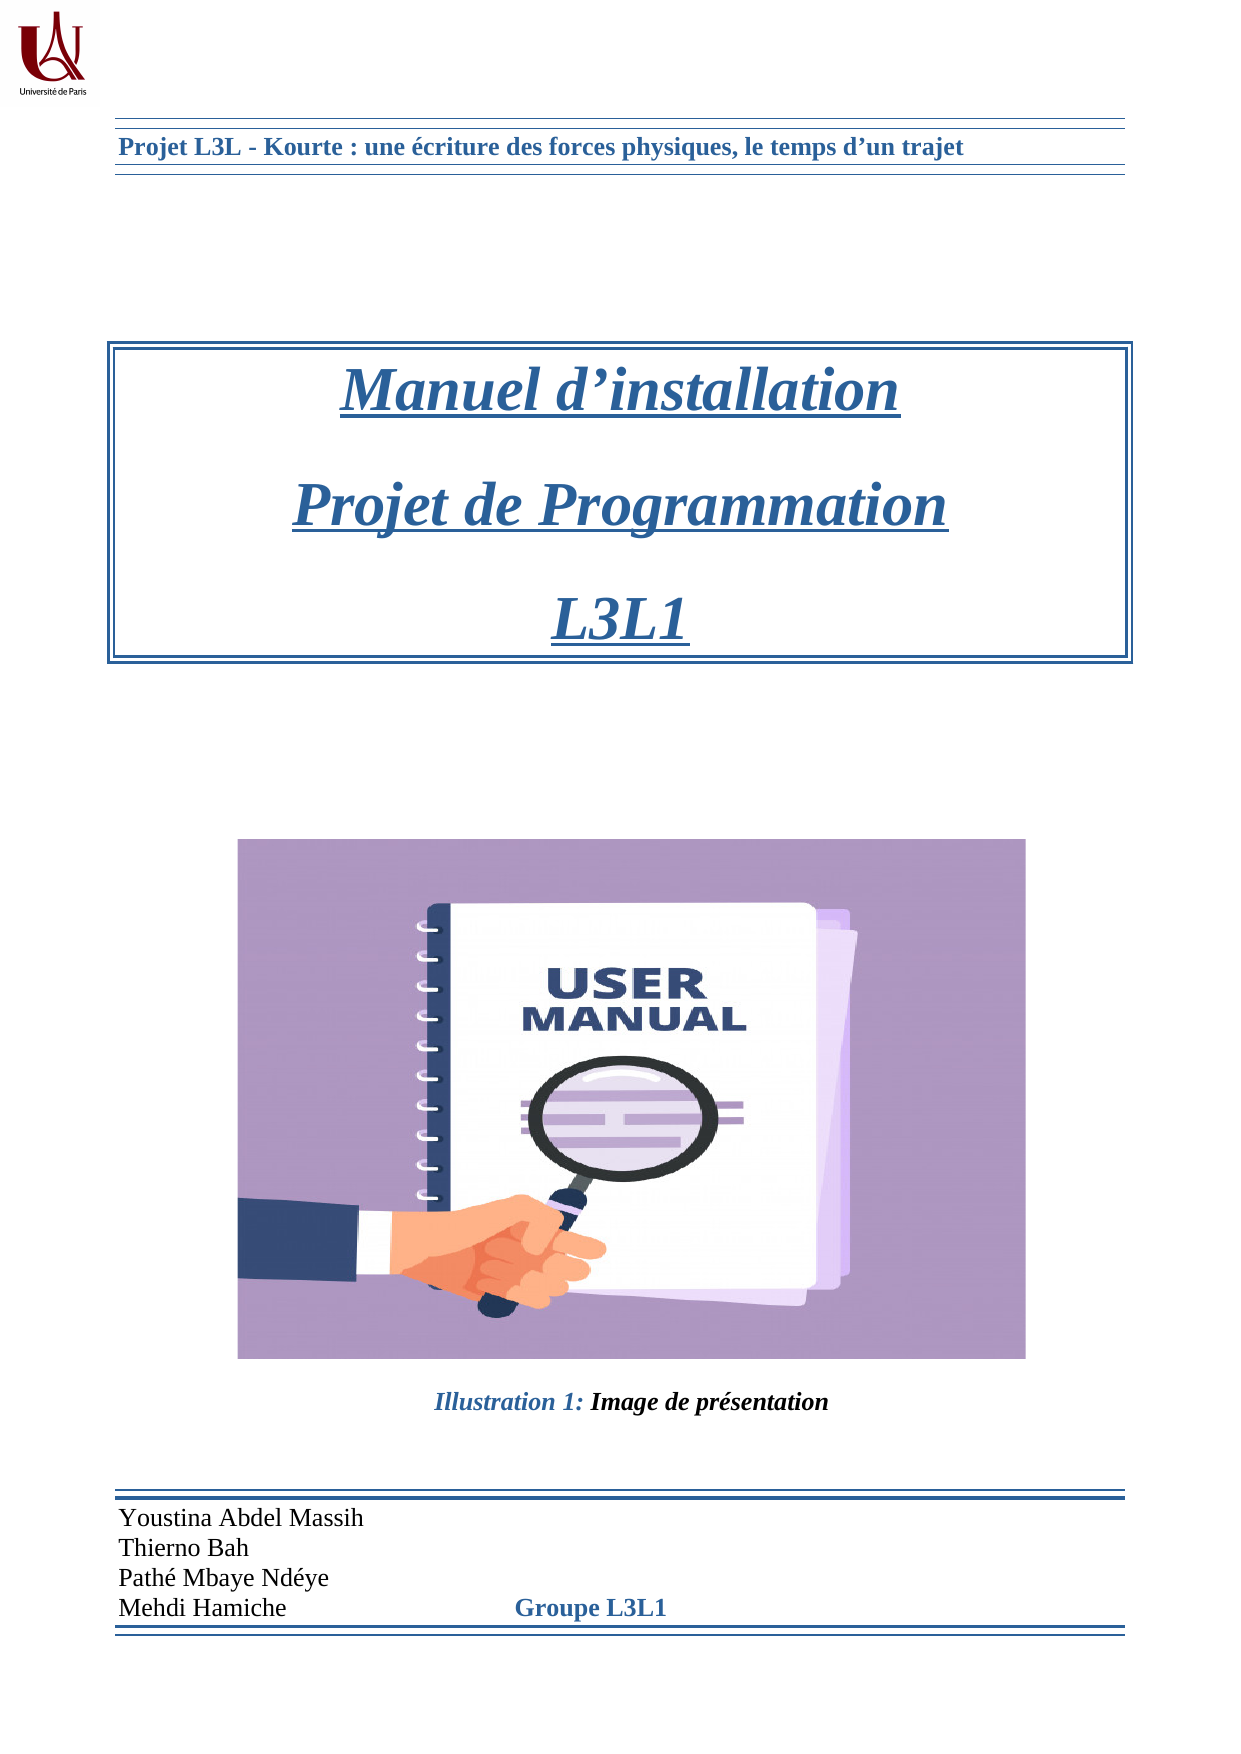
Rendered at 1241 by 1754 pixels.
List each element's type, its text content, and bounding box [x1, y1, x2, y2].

picture [237, 839, 1026, 1359]
title Projet de Programmation [115, 455, 1125, 538]
title [238, 827, 1026, 839]
text Illustration 1: Image de présentation [238, 1359, 1026, 1416]
title L3L1 [110, 569, 1131, 661]
picture [0, 0, 101, 107]
title Manuel d’installation [110, 344, 1131, 424]
